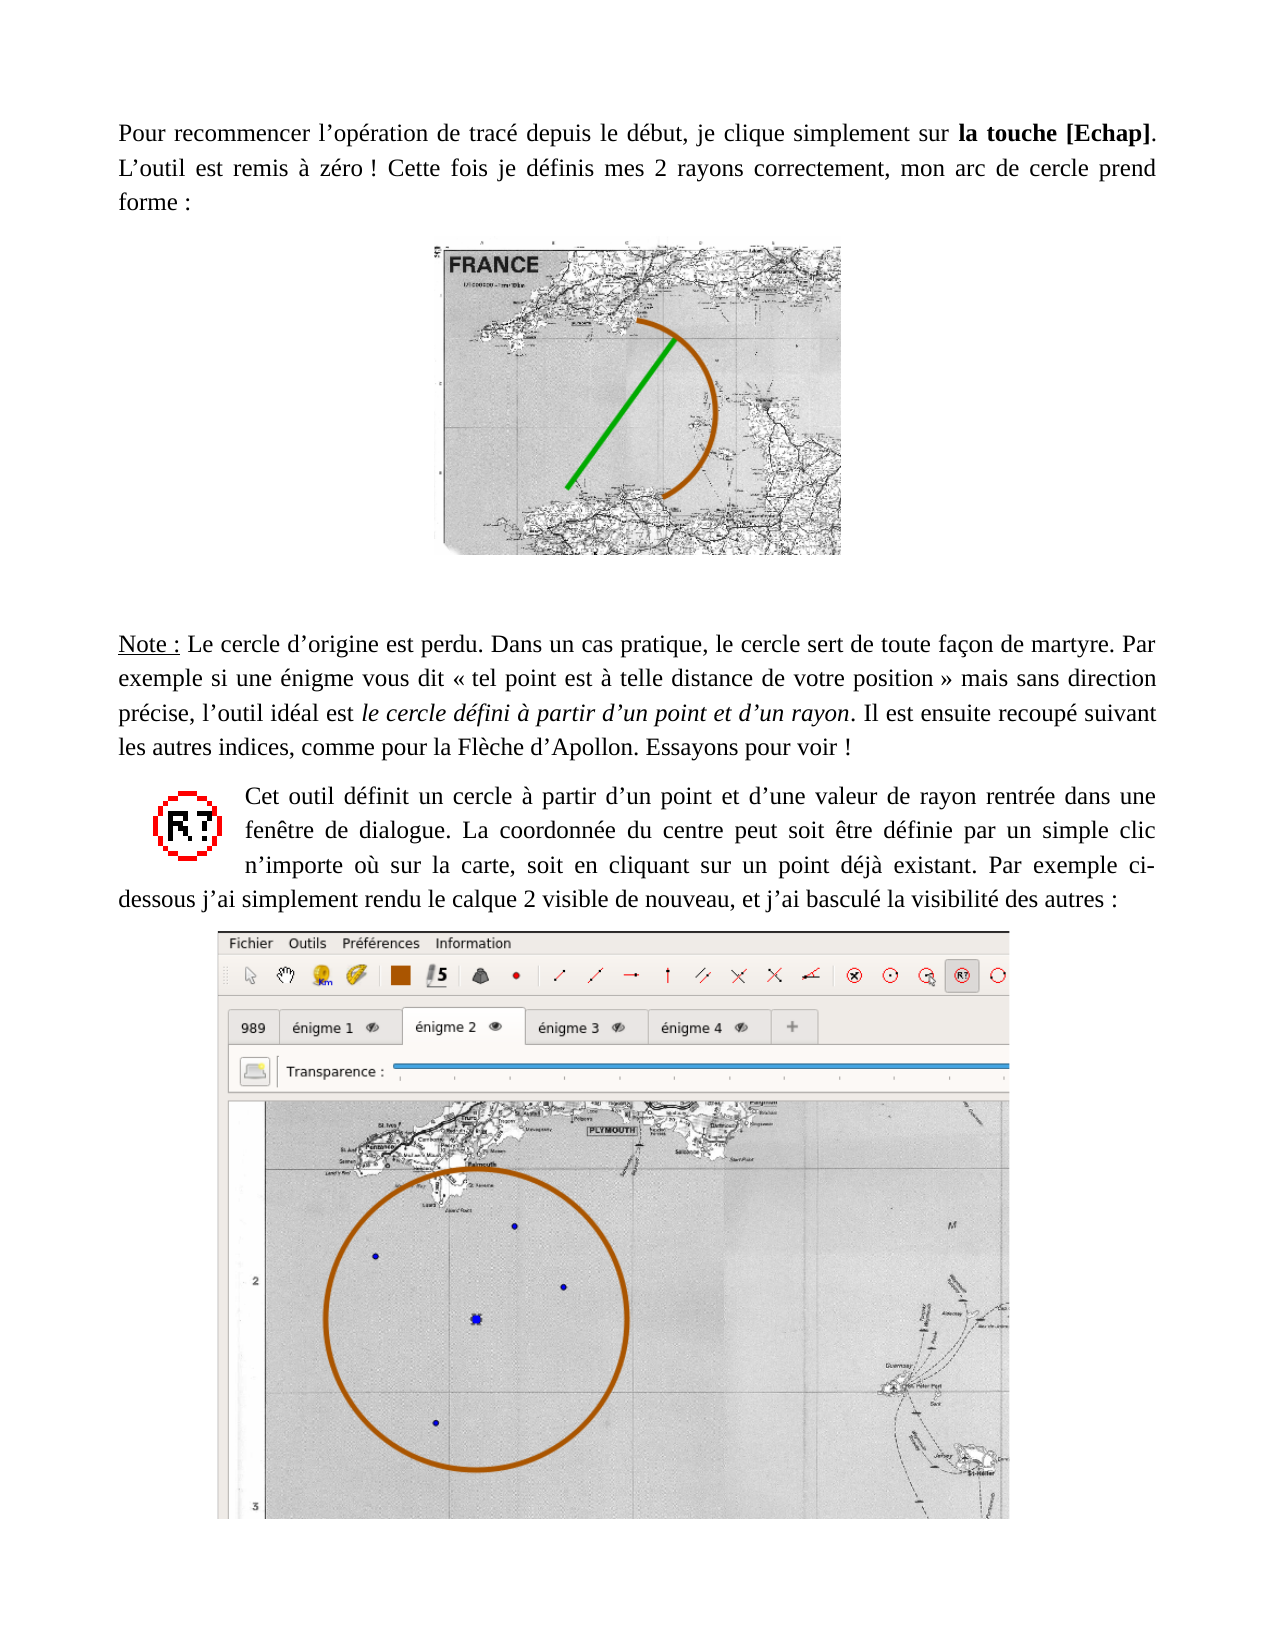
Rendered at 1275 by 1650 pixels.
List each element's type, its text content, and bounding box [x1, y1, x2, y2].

text Cet outil définit un cercle à partir d’un point et d’une valeur de rayon rentrée dans une fenêtre de dialogue. La coordonnée du centre peut soit être définie par un simple clic n’importe où sur la carte, soit en cliquant sur un point déjà existant. Par exemple ci-dessous j’ai simplement rendu le calque 2 visible de nouveau, et j’ai basculé la visibilité des autres : [118, 770, 1157, 913]
picture [217, 931, 1010, 1519]
text Note : Le cercle d’origine est perdu. Dans un cas pratique, le cercle sert de toute façon de martyre. Par exemple si une énigme vous dit « tel point est à telle distance de votre position » mais sans direction précise, l’outil idéal est le cercle défini à partir d’un point et d’un rayon. Il est ensuite recoupé suivant les autres indices, comme pour la Flèche d’Apollon. Essayons pour voir ! [118, 629, 1157, 761]
picture [149, 787, 227, 866]
picture [434, 236, 841, 555]
text Pour recommencer l’opération de tracé depuis le début, je clique simplement sur la touche [Echap]. L’outil est remis à zéro ! Cette fois je définis mes 2 rayons correctement, mon arc de cercle prend forme : [118, 118, 1157, 216]
